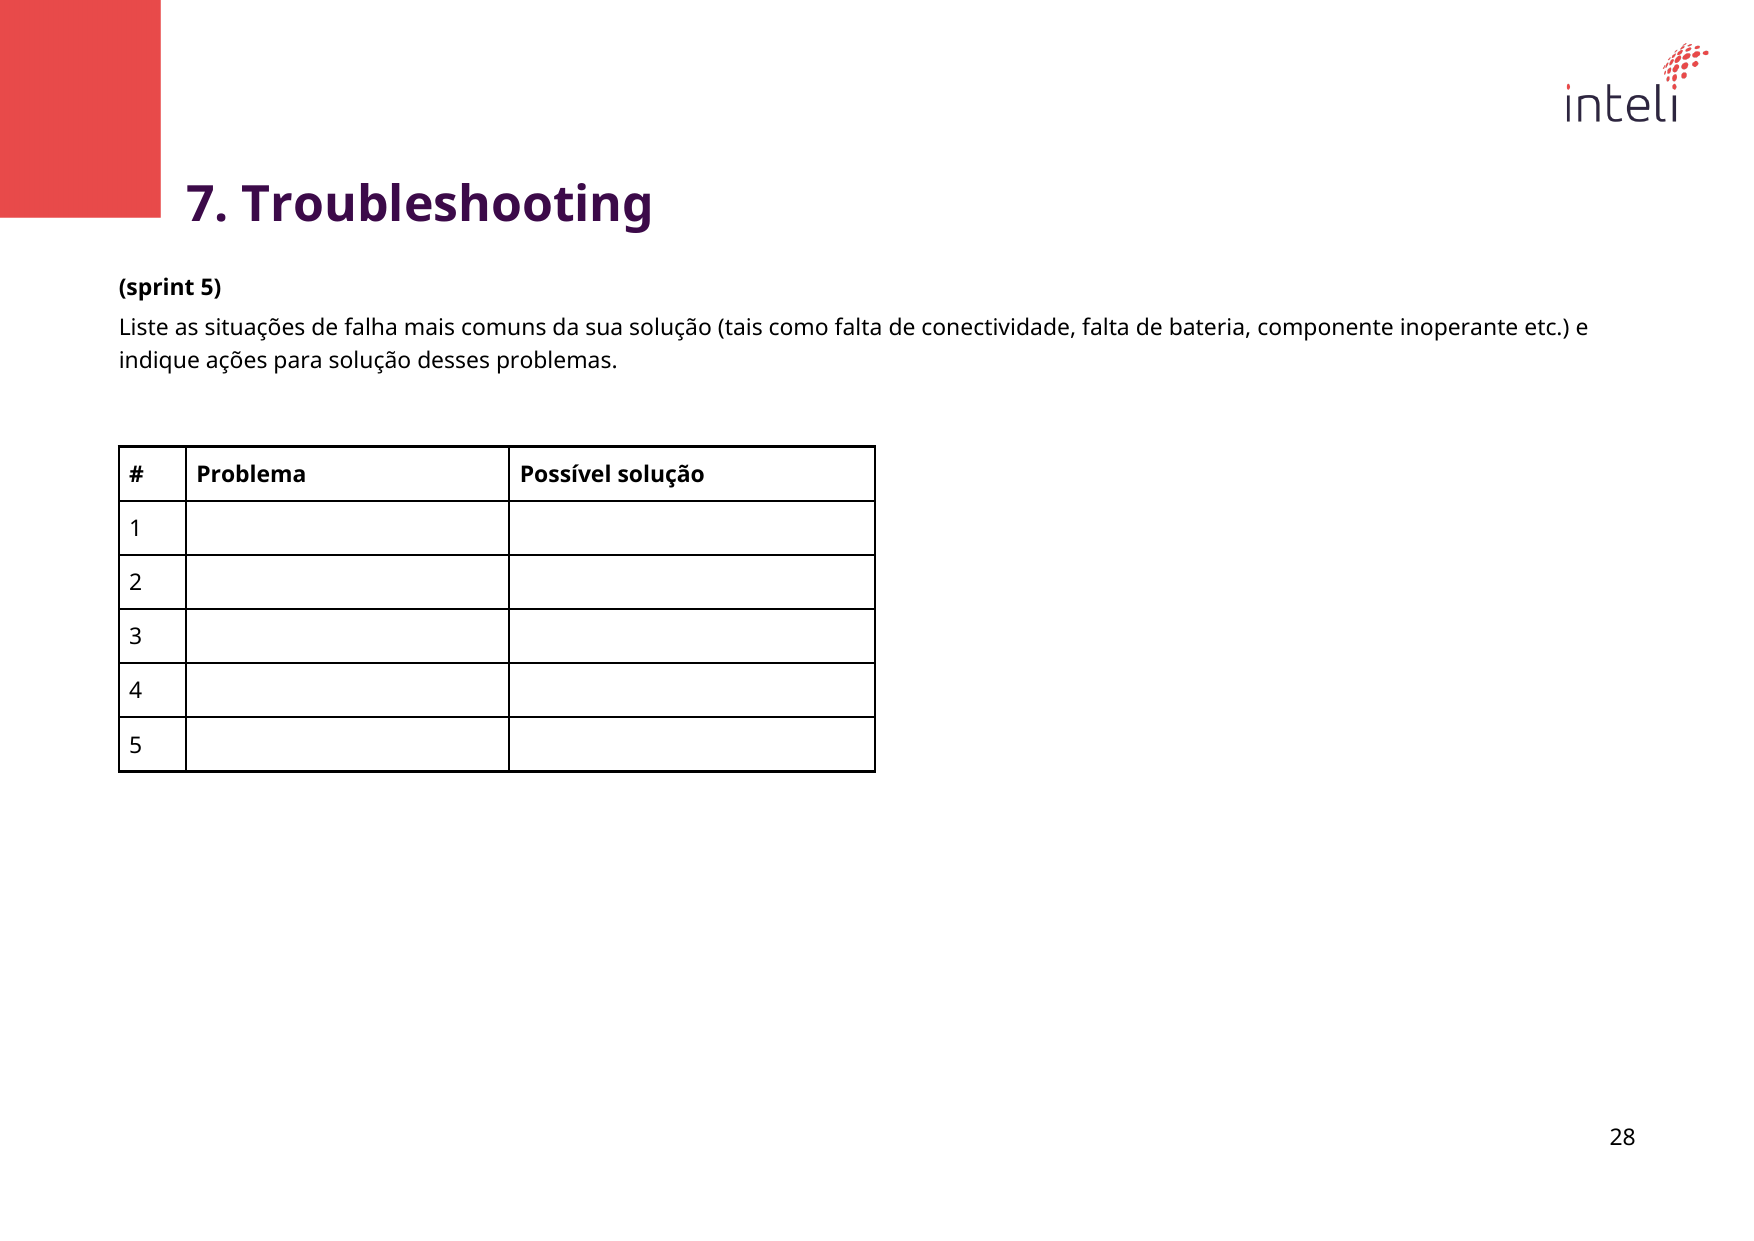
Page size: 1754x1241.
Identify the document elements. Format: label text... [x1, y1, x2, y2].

table_cell [187, 664, 508, 716]
table_header # [120, 448, 185, 499]
text Liste as situações de falha mais comuns da sua solução (tais como falta de conectividade, falta de bateria, componente inoperante etc.) e indique ações para solução desses problemas. [118, 311, 1636, 376]
table_cell 2 [120, 556, 185, 608]
subtitle 7. Troubleshooting [118, 168, 1636, 237]
picture [0, 0, 161, 218]
table_cell [510, 718, 874, 770]
table_cell [510, 610, 874, 662]
table_header Problema [187, 448, 508, 499]
table_cell 3 [120, 610, 185, 662]
table_cell [510, 556, 874, 608]
table_cell 4 [120, 664, 185, 716]
subtitle (sprint 5) [118, 271, 1636, 302]
table_cell [510, 664, 874, 716]
table_cell 1 [120, 502, 185, 554]
table_cell [187, 610, 508, 662]
table_cell [187, 556, 508, 608]
table_cell [510, 502, 874, 554]
table_cell 5 [120, 718, 185, 770]
picture [1566, 43, 1709, 122]
table_cell [187, 718, 508, 770]
table_cell [187, 502, 508, 554]
table_header Possível solução [510, 448, 874, 499]
